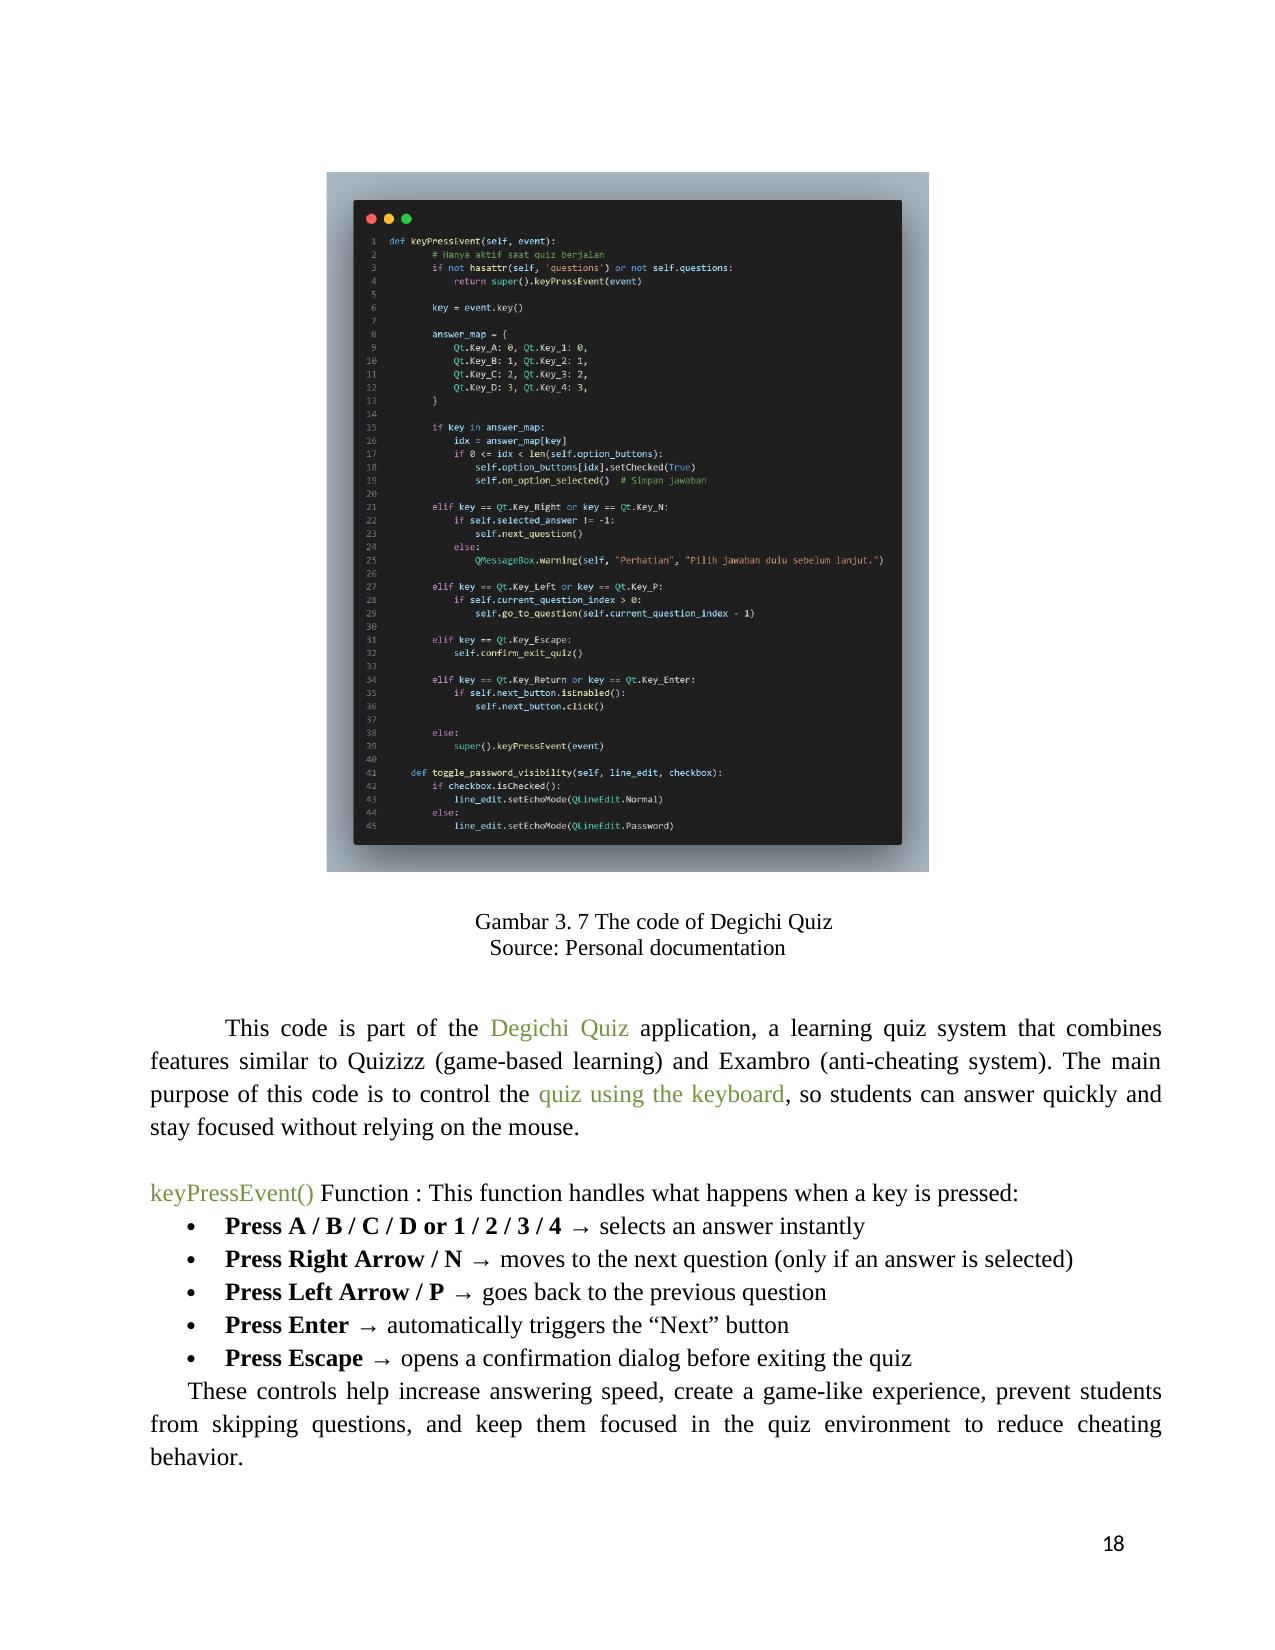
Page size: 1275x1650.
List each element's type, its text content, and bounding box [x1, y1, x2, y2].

text keyPressEvent() Function : This function handles what happens when a key is pressed: [150, 1178, 1162, 1207]
list Press A / B / C / D or 1 / 2 / 3 / 4 → selects an answer instantly [187, 1211, 1162, 1240]
list Press Right Arrow / N → moves to the next question (only if an answer is selected) [187, 1244, 1162, 1273]
list Press Escape → opens a confirmation dialog before exiting the quiz [187, 1343, 1162, 1372]
list Press Enter → automatically triggers the “Next” button [187, 1310, 1162, 1339]
text This code is part of the Degichi Quiz application, a learning quiz system that combines features similar to Quizizz (game-based learning) and Exambro (anti-cheating system). The main purpose of this code is to control the quiz using the keyboard, so students can answer quickly and stay focused without relying on the mouse. [150, 1013, 1162, 1141]
text Gambar 3. 7 The code of Degichi Quiz Source: Personal documentation [475, 908, 922, 961]
picture [326, 172, 929, 872]
list Press Left Arrow / P → goes back to the previous question [187, 1277, 1162, 1306]
text These controls help increase answering speed, create a game-like experience, prevent students from skipping questions, and keep them focused in the quiz environment to reduce cheating behavior. [150, 1376, 1162, 1471]
